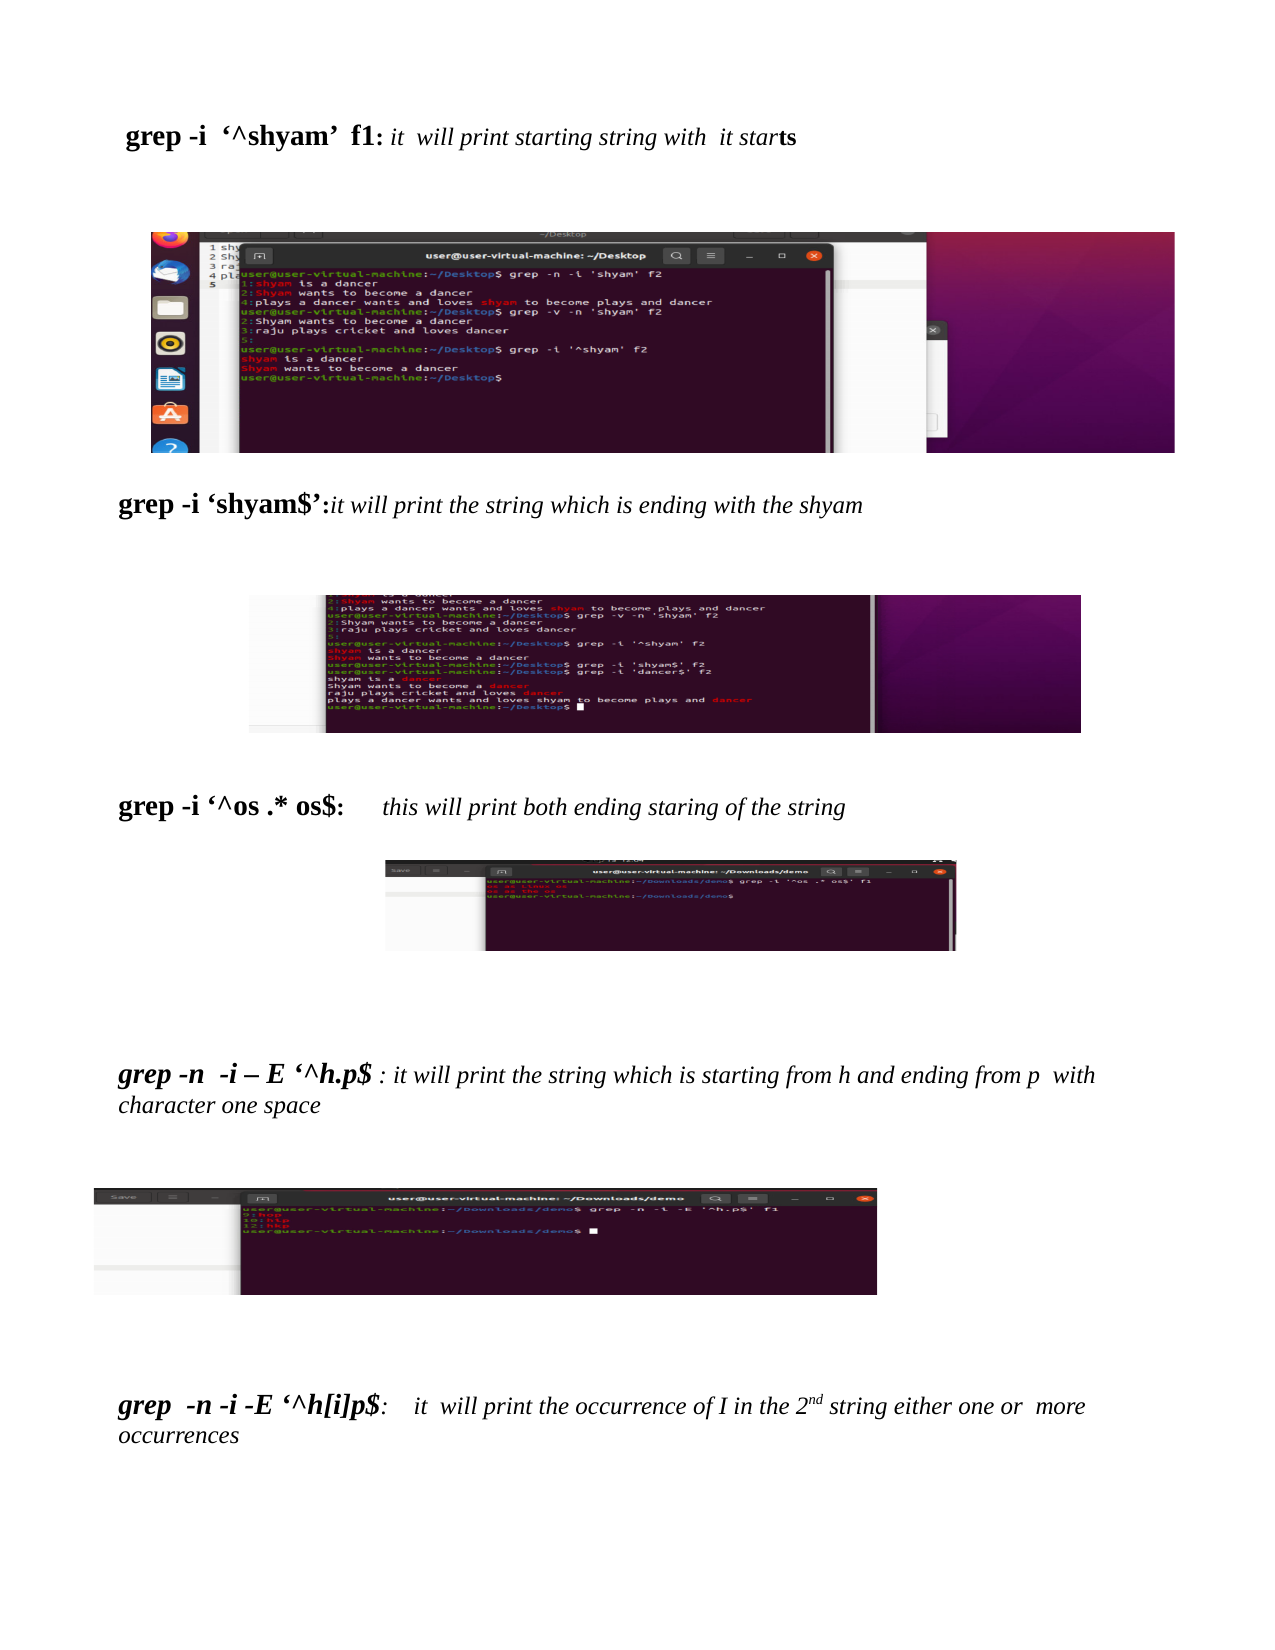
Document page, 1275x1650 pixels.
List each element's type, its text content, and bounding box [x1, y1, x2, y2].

picture [385, 860, 957, 951]
text grep -i ‘^os .* os$: this will print both ending staring of the string [118, 788, 1157, 821]
text grep -i ‘shyam$’:it will print the string which is ending with the shyam [118, 486, 1157, 519]
text grep -n -i – E ‘^h.p$ : it will print the string which is starting from h and ending from p with character one space [118, 1056, 1157, 1118]
picture [151, 232, 1175, 453]
text grep -i ‘^shyam’ f1: it will print starting string with it starts [118, 118, 1157, 152]
picture [93, 1188, 878, 1295]
text grep -n -i -E ‘^h[i]p$: it will print the occurrence of I in the 2nd string either one or more occurrences [118, 1387, 1157, 1449]
picture [248, 595, 1081, 733]
